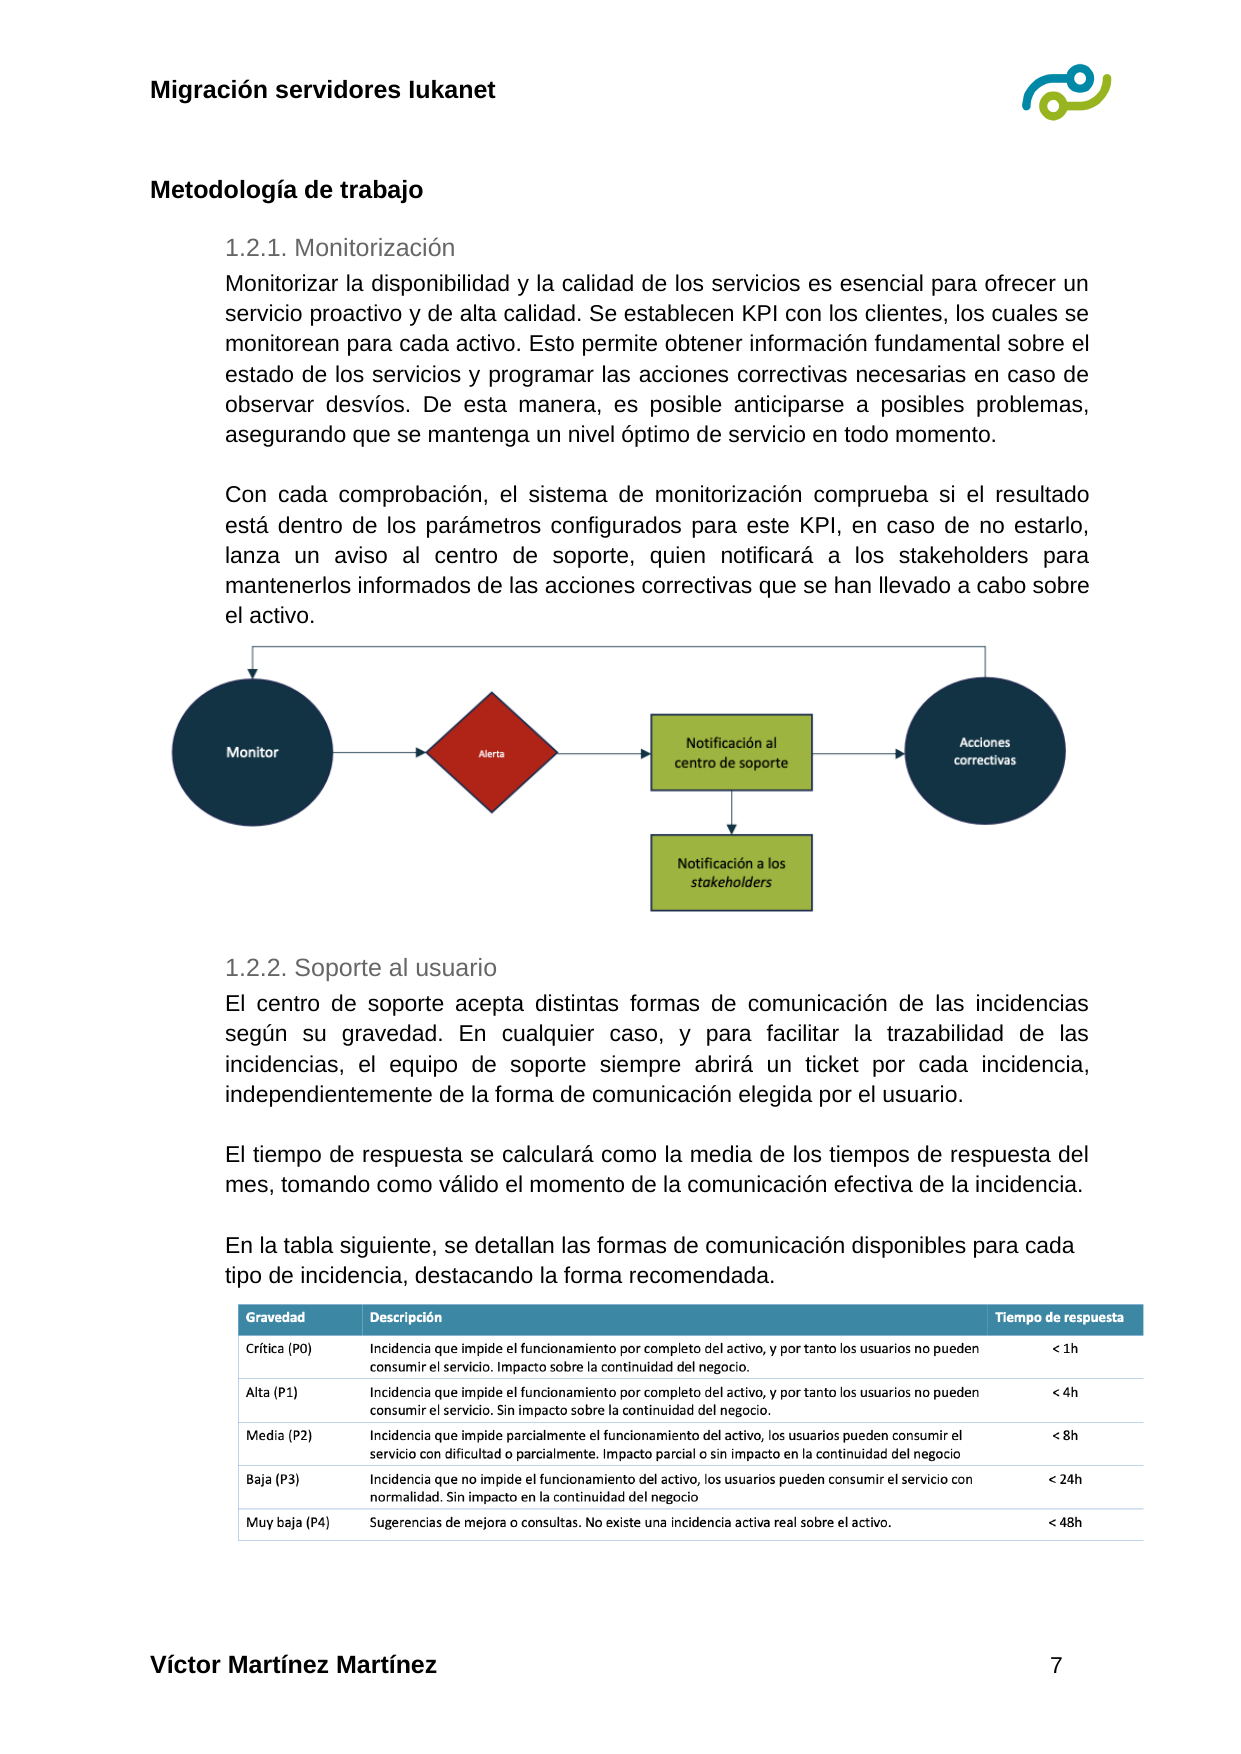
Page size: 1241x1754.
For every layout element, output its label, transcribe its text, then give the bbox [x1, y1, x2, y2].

text El centro de soporte acepta distintas formas de comunicación de las incidencias según su gravedad. En cualquier caso, y para facilitar la trazabilidad de las incidencias, el equipo de soporte siempre abrirá un ticket por cada incidencia, independientemente de la forma de comunicación elegida por el usuario. [225, 990, 1090, 1107]
picture [166, 632, 1074, 921]
text El tiempo de respuesta se calculará como la media de los tiempos de respuesta del mes, tomando como válido el momento de la comunicación efectiva de la incidencia. [225, 1141, 1090, 1198]
subtitle 1.2.1. Monitorización [150, 233, 1090, 262]
text En la tabla siguiente, se detallan las formas de comunicación disponibles para cada [225, 1232, 1090, 1258]
text Con cada comprobación, el sistema de monitorización comprueba si el resultado está dentro de los parámetros configurados para este KPI, en caso de no estarlo, lanza un aviso al centro de soporte, quien notificará a los stakeholders para mantenerlos informados de las acciones correctivas que se han llevado a cabo sobre el activo. [225, 481, 1090, 629]
text tipo de incidencia, destacando la forma recomendada. [225, 1262, 1090, 1288]
subtitle Metodología de trabajo [150, 175, 1090, 204]
text Monitorizar la disponibilidad y la calidad de los servicios es esencial para ofrecer un servicio proactivo y de alta calidad. Se establecen KPI con los clientes, los cuales se monitorean para cada activo. Esto permite obtener información fundamental sobre el estado de los servicios y programar las acciones correctivas necesarias en caso de observar desvíos. De esta manera, es posible anticiparse a posibles problemas, asegurando que se mantenga un nivel óptimo de servicio en todo momento. [225, 270, 1090, 447]
picture [225, 1292, 1148, 1555]
picture [1018, 59, 1034, 122]
subtitle 1.2.2. Soporte al usuario [150, 953, 1090, 982]
